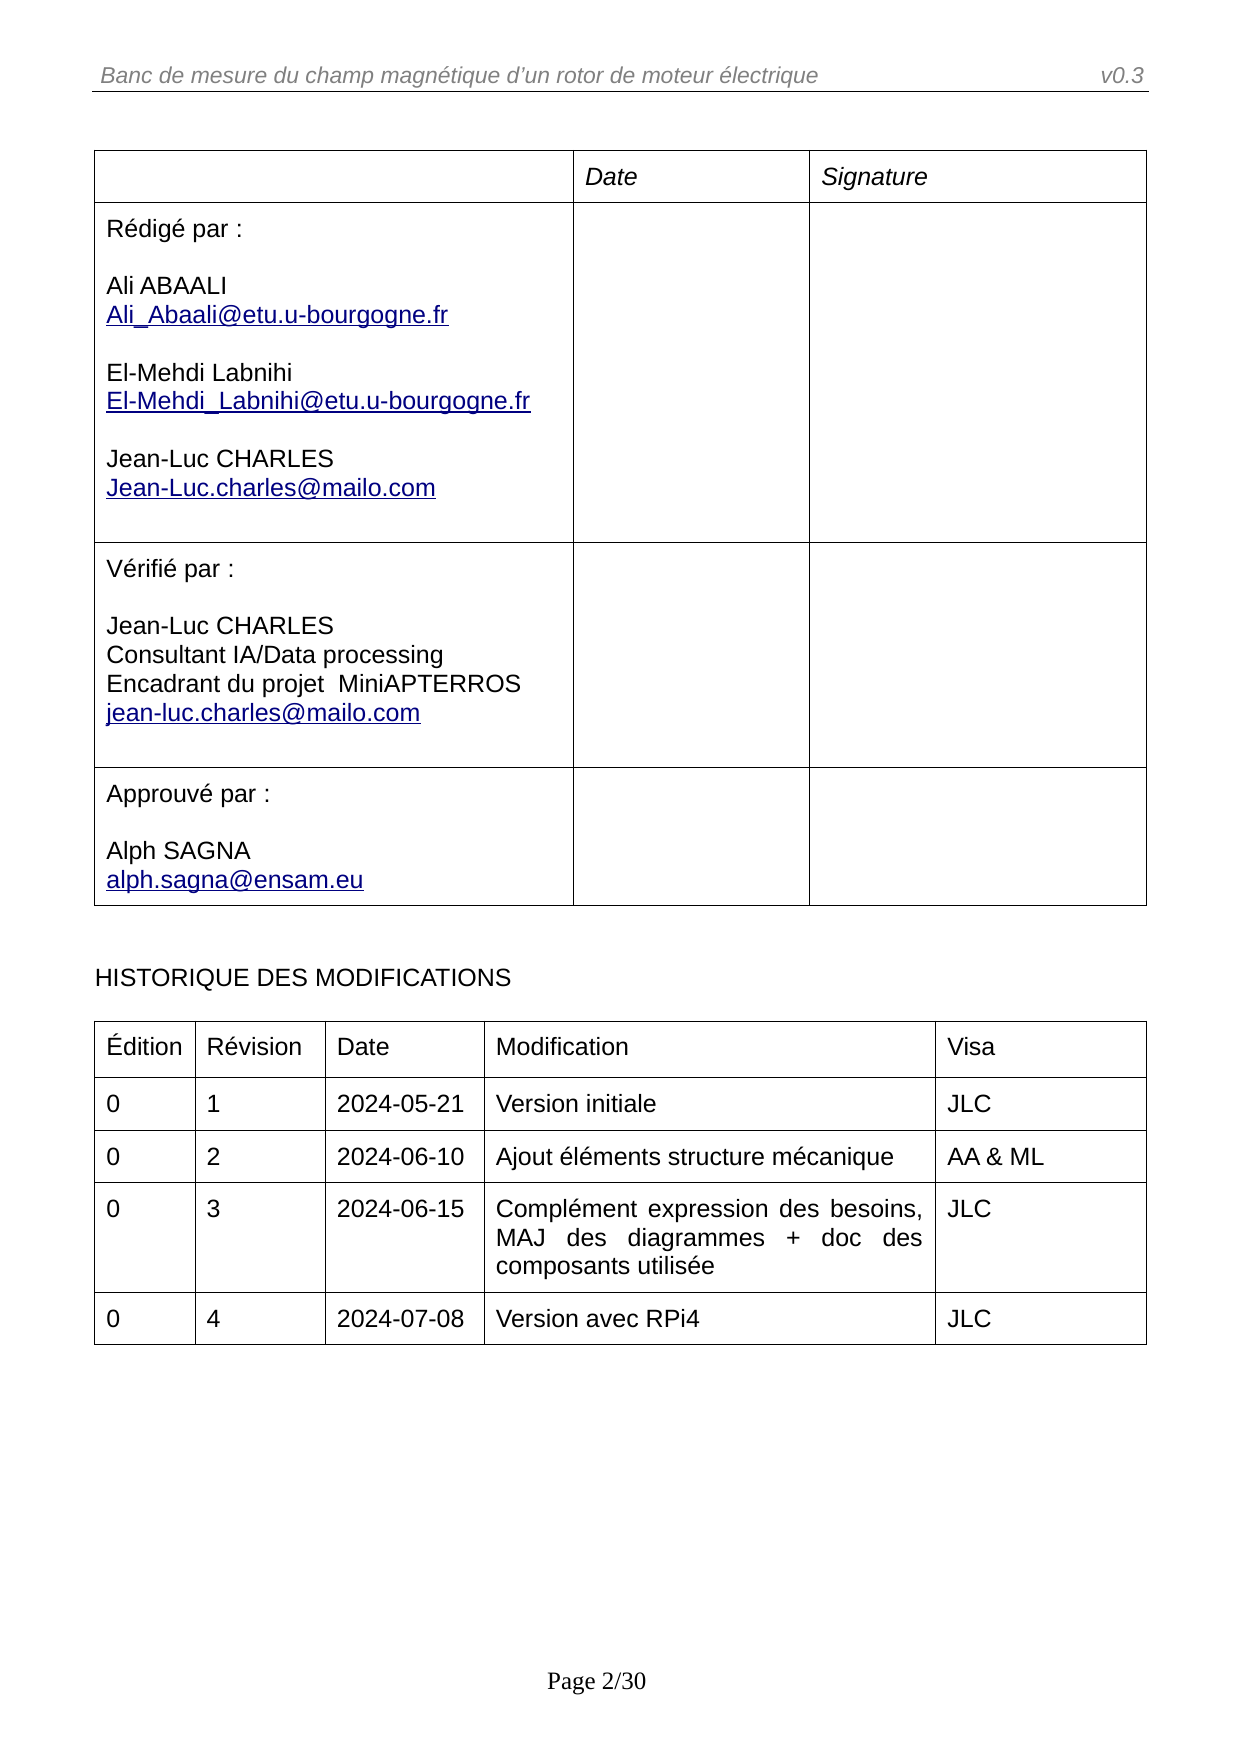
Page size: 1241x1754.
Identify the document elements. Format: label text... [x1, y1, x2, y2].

table_cell Complément expression des besoins, MAJ des diagrammes + doc des composants utilisée [485, 1183, 935, 1292]
table_cell Rédigé par : Ali ABAALI Ali_Abaali@etu.u-bourgogne.fr El-Mehdi Labnihi El-Mehdi_Labnihi@etu.u-bourgogne.fr Jean-Luc CHARLES Jean-Luc.charles@mailo.com [95, 203, 573, 542]
table_header Date [574, 151, 809, 202]
table_cell [810, 203, 1146, 542]
table_cell 0 [95, 1183, 195, 1292]
table_header Révision [196, 1022, 325, 1077]
table_header Visa [936, 1022, 1146, 1077]
table_cell Version initiale [485, 1078, 935, 1129]
table_cell [810, 768, 1146, 905]
table_header Signature [810, 151, 1146, 202]
table_cell JLC [936, 1293, 1146, 1344]
table_cell Ajout éléments structure mécanique [485, 1131, 935, 1182]
table_header Modification [485, 1022, 935, 1077]
table_header [95, 151, 573, 202]
text HISTORIQUE DES MODIFICATIONS [94, 963, 1146, 992]
table_cell JLC [936, 1078, 1146, 1129]
table_cell 0 [95, 1293, 195, 1344]
table_cell 2024-06-15 [326, 1183, 484, 1292]
table_cell Approuvé par : Alph SAGNA alph.sagna@ensam.eu [95, 768, 573, 905]
table_header Édition [95, 1022, 195, 1077]
table_cell 1 [196, 1078, 325, 1129]
table_cell 4 [196, 1293, 325, 1344]
table_cell 2 [196, 1131, 325, 1182]
table_cell 2024-06-10 [326, 1131, 484, 1182]
table_cell JLC [936, 1183, 1146, 1292]
table_cell 2024-05-21 [326, 1078, 484, 1129]
table_cell Version avec RPi4 [485, 1293, 935, 1344]
table_cell [574, 203, 809, 542]
table_cell [574, 768, 809, 905]
table_cell 0 [95, 1131, 195, 1182]
table_header Date [326, 1022, 484, 1077]
table_cell 2024-07-08 [326, 1293, 484, 1344]
table_cell [810, 543, 1146, 767]
table_cell AA & ML [936, 1131, 1146, 1182]
table_cell [574, 543, 809, 767]
table_cell 0 [95, 1078, 195, 1129]
table_cell 3 [196, 1183, 325, 1292]
table_cell Vérifié par : Jean-Luc CHARLES Consultant IA/Data processing Encadrant du projet MiniAPTERROS jean-luc.charles@mailo.com [95, 543, 573, 767]
